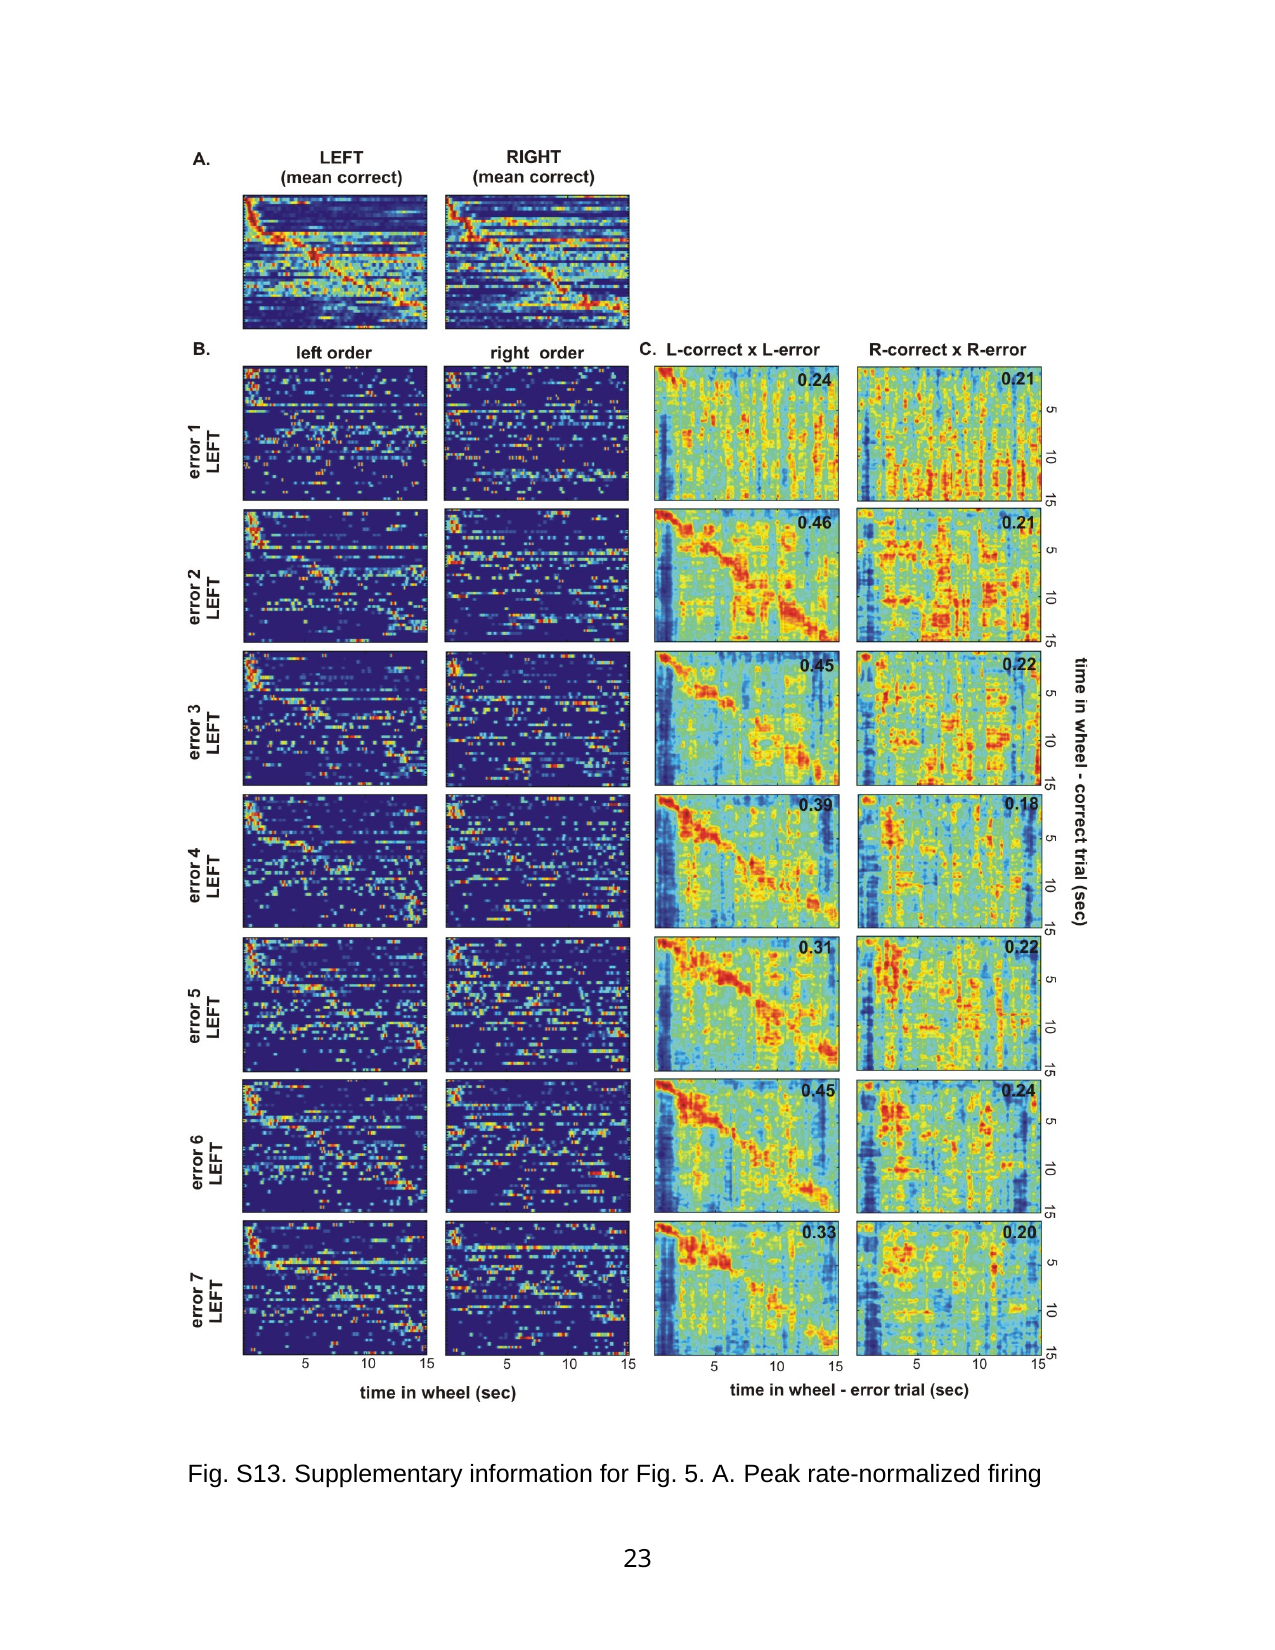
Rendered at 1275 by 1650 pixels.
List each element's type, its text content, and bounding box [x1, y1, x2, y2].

text Fig. S13. Supplementary information for Fig. 5. A. Peak rate-normalized firing [187, 1459, 1087, 1488]
picture [187, 150, 1088, 1402]
